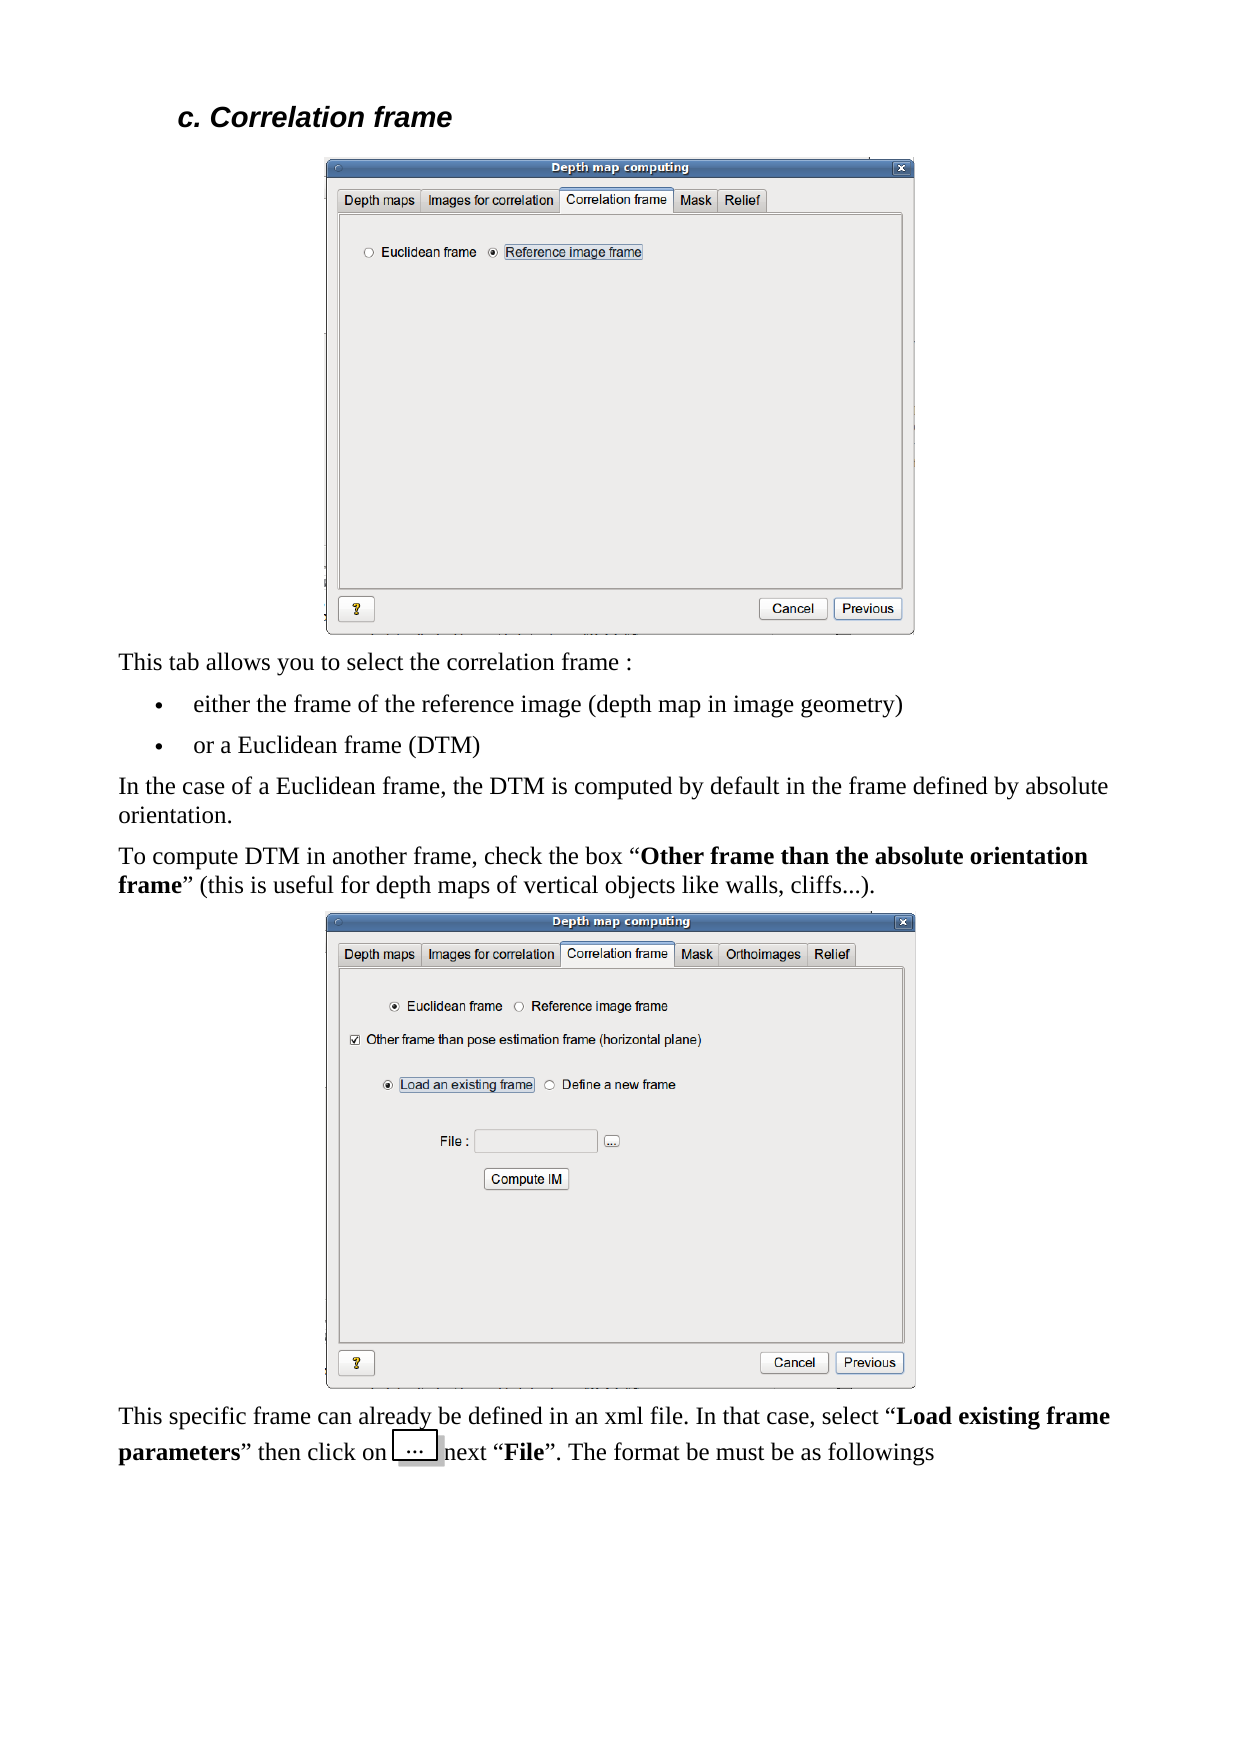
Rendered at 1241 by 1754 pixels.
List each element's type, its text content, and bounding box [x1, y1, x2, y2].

text This specific frame can already be defined in an xml file. In that case, select “Load existing frame parameters” then click on next “File”. The format be must be as followings [118, 1401, 1122, 1465]
text This tab allows you to select the correlation frame : [118, 647, 1122, 676]
text In the case of a Euclidean frame, the DTM is computed by default in the frame defined by absolute orientation. [118, 771, 1122, 829]
picture [324, 157, 915, 635]
list or a Euclidean frame (DTM) [156, 730, 1122, 759]
text To compute DTM in another frame, check the box “Other frame than the absolute orientation frame” (this is useful for depth maps of vertical objects like walls, cliffs...). [118, 841, 1122, 899]
list either the frame of the reference image (depth map in image geometry) [156, 689, 1122, 717]
subtitle c. Correlation frame [116, 99, 1122, 133]
picture [325, 911, 916, 1389]
